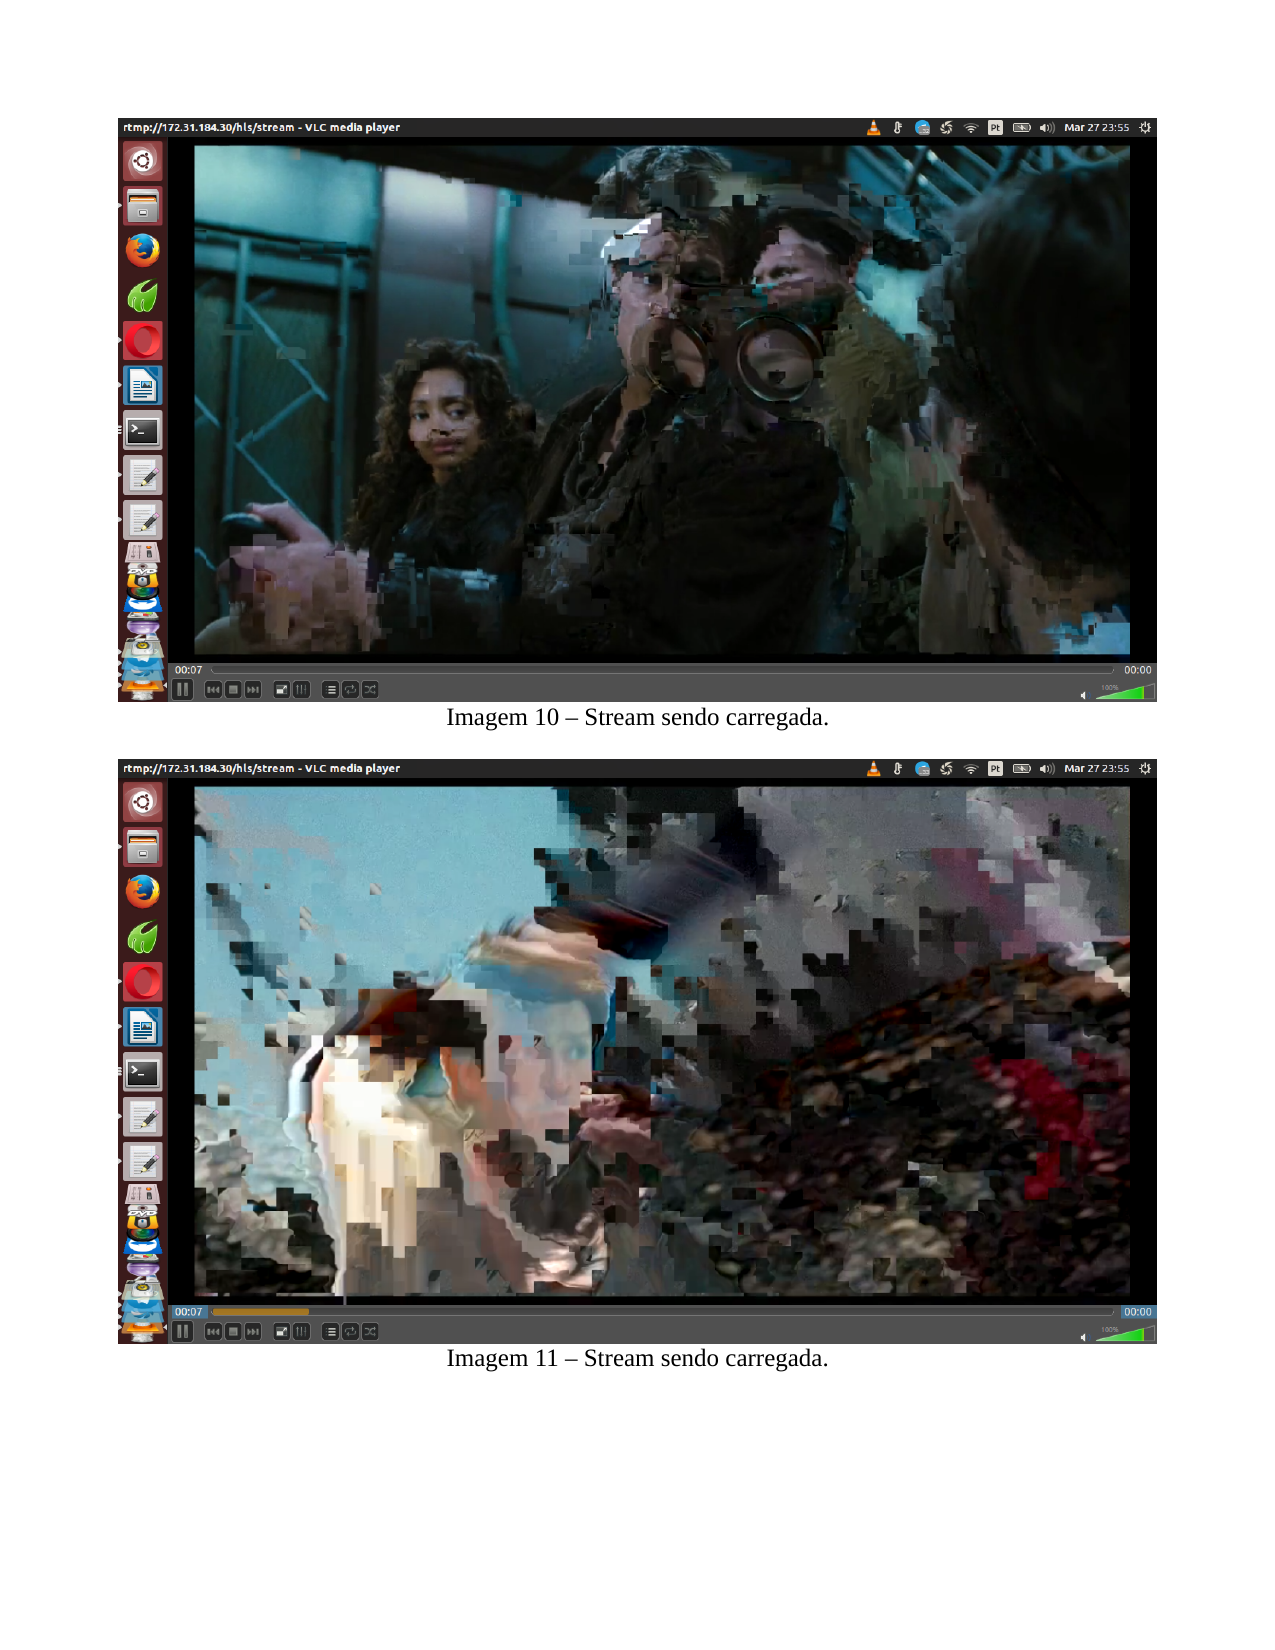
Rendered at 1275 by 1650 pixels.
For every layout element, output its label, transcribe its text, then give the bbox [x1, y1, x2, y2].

picture [118, 759, 1157, 1344]
text Imagem 11 – Stream sendo carregada. [118, 1344, 1157, 1372]
text Imagem 10 – Stream sendo carregada. [118, 702, 1157, 731]
picture [118, 118, 1157, 702]
